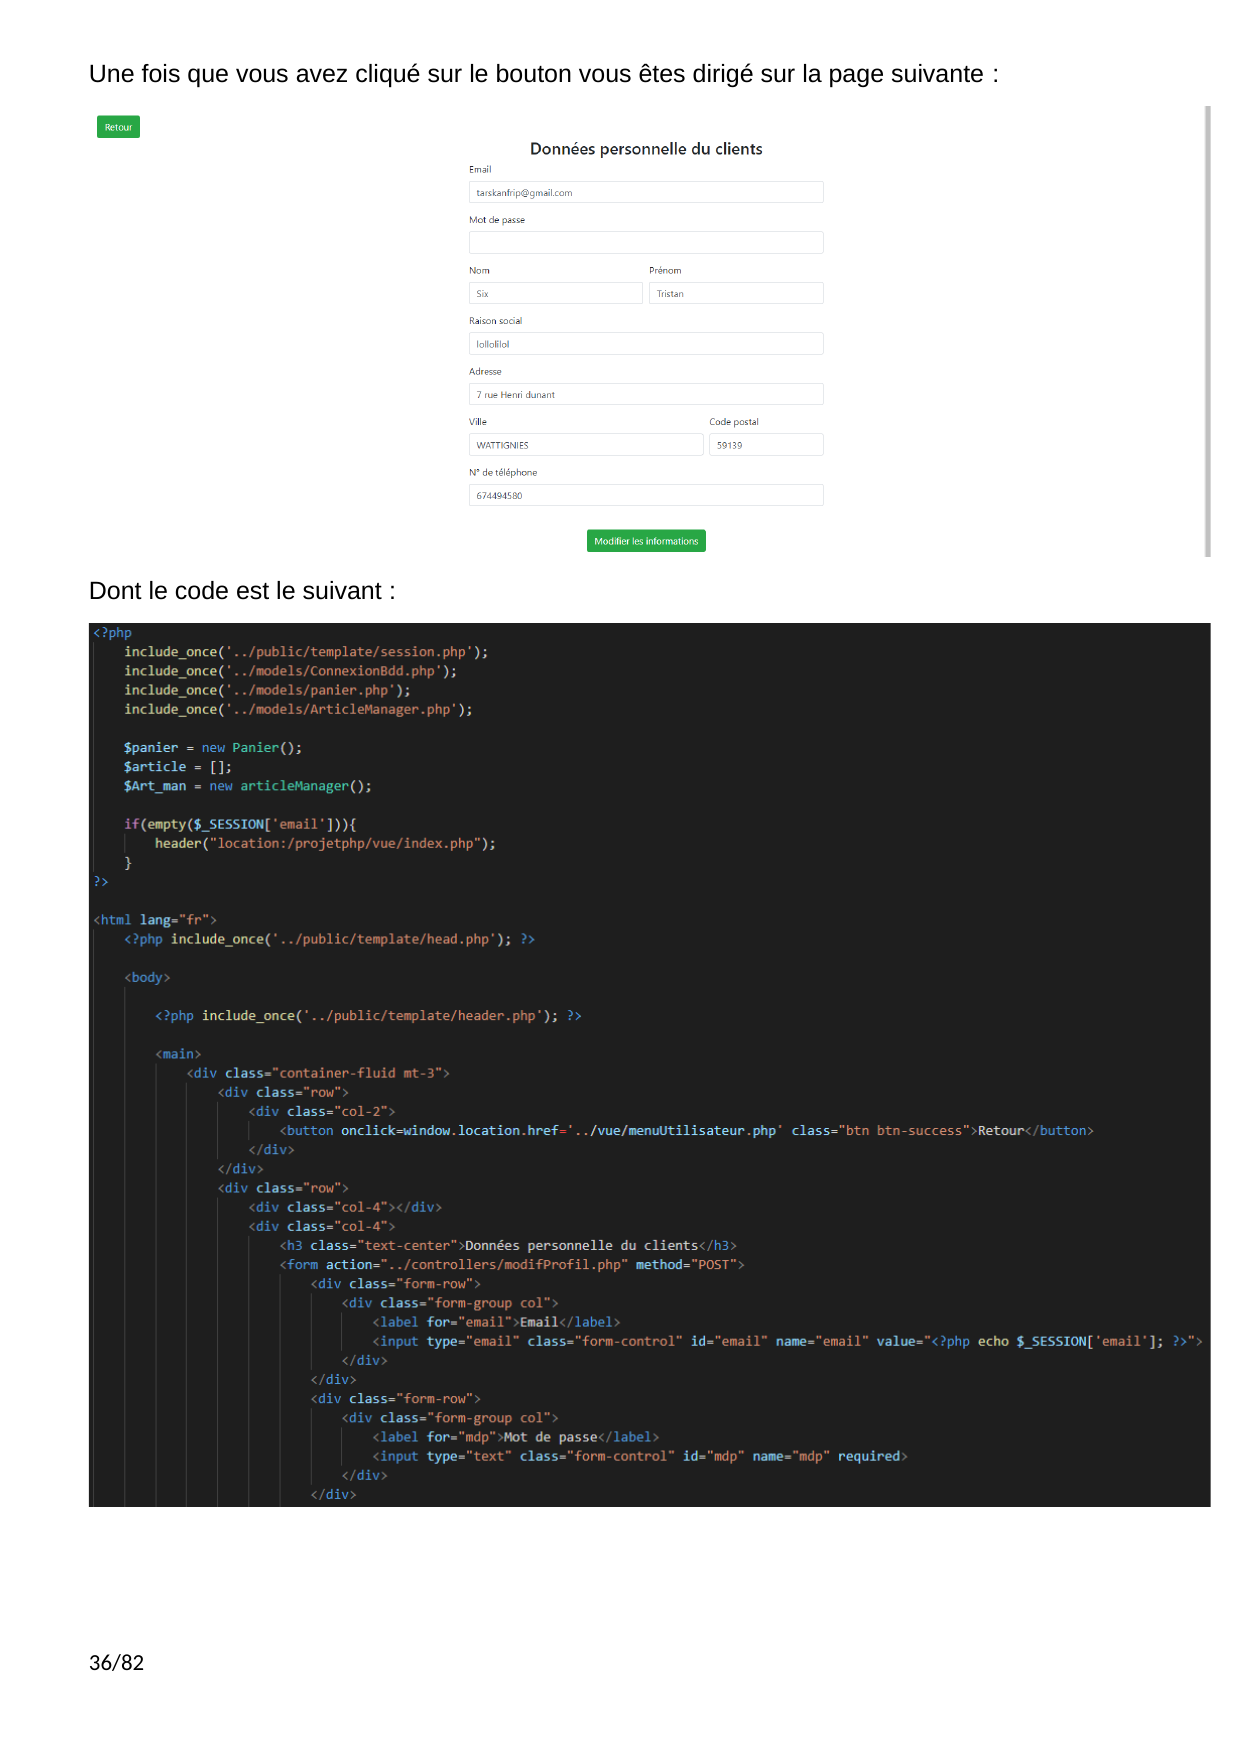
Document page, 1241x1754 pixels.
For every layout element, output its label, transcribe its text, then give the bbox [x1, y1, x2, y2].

text Une fois que vous avez cliqué sur le bouton vous êtes dirigé sur la page suivante : [89, 59, 1092, 88]
text Dont le code est le suivant : [89, 576, 1092, 604]
picture [88, 106, 1211, 557]
picture [88, 623, 1211, 1507]
